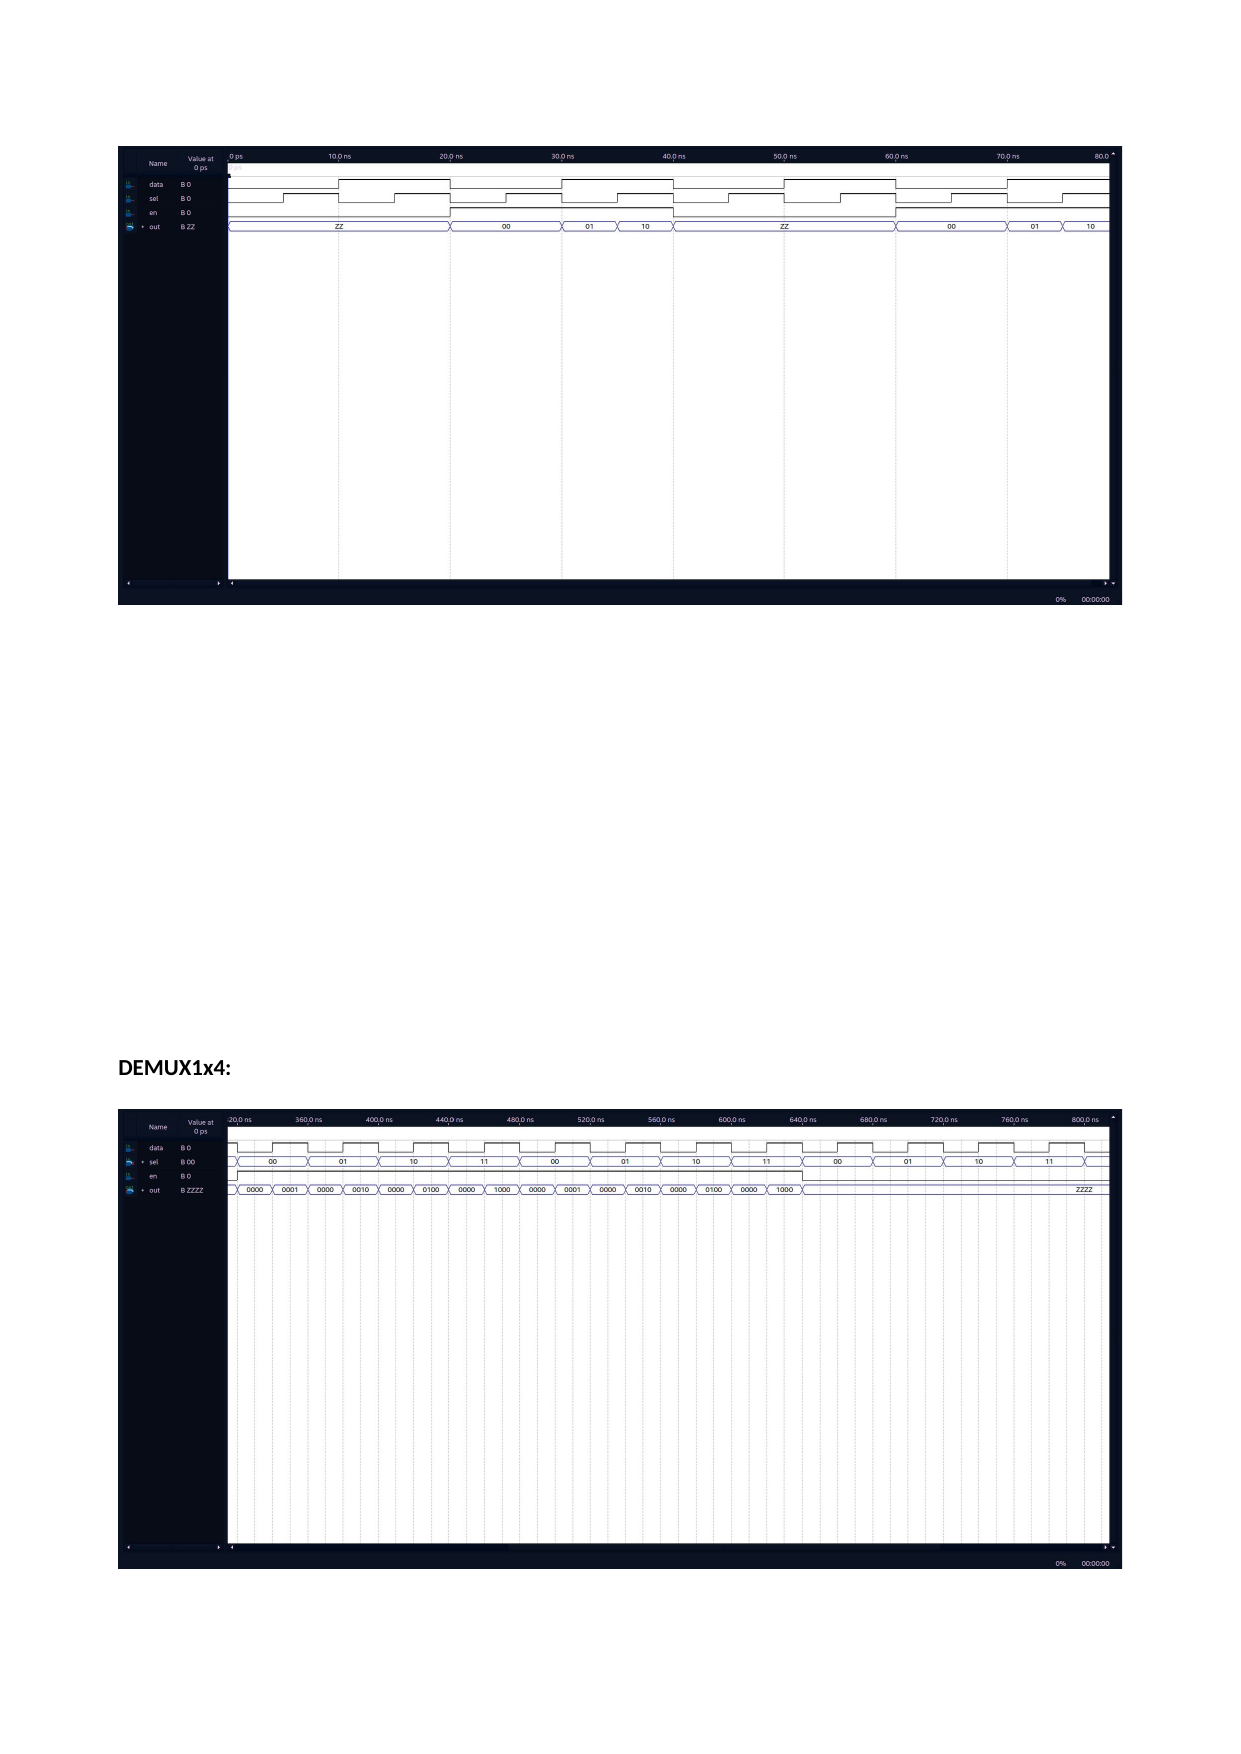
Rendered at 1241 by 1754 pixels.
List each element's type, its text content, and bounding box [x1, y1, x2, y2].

picture [118, 1109, 1123, 1569]
picture [118, 146, 1123, 605]
text DEMUX1x4: [118, 1053, 1122, 1081]
